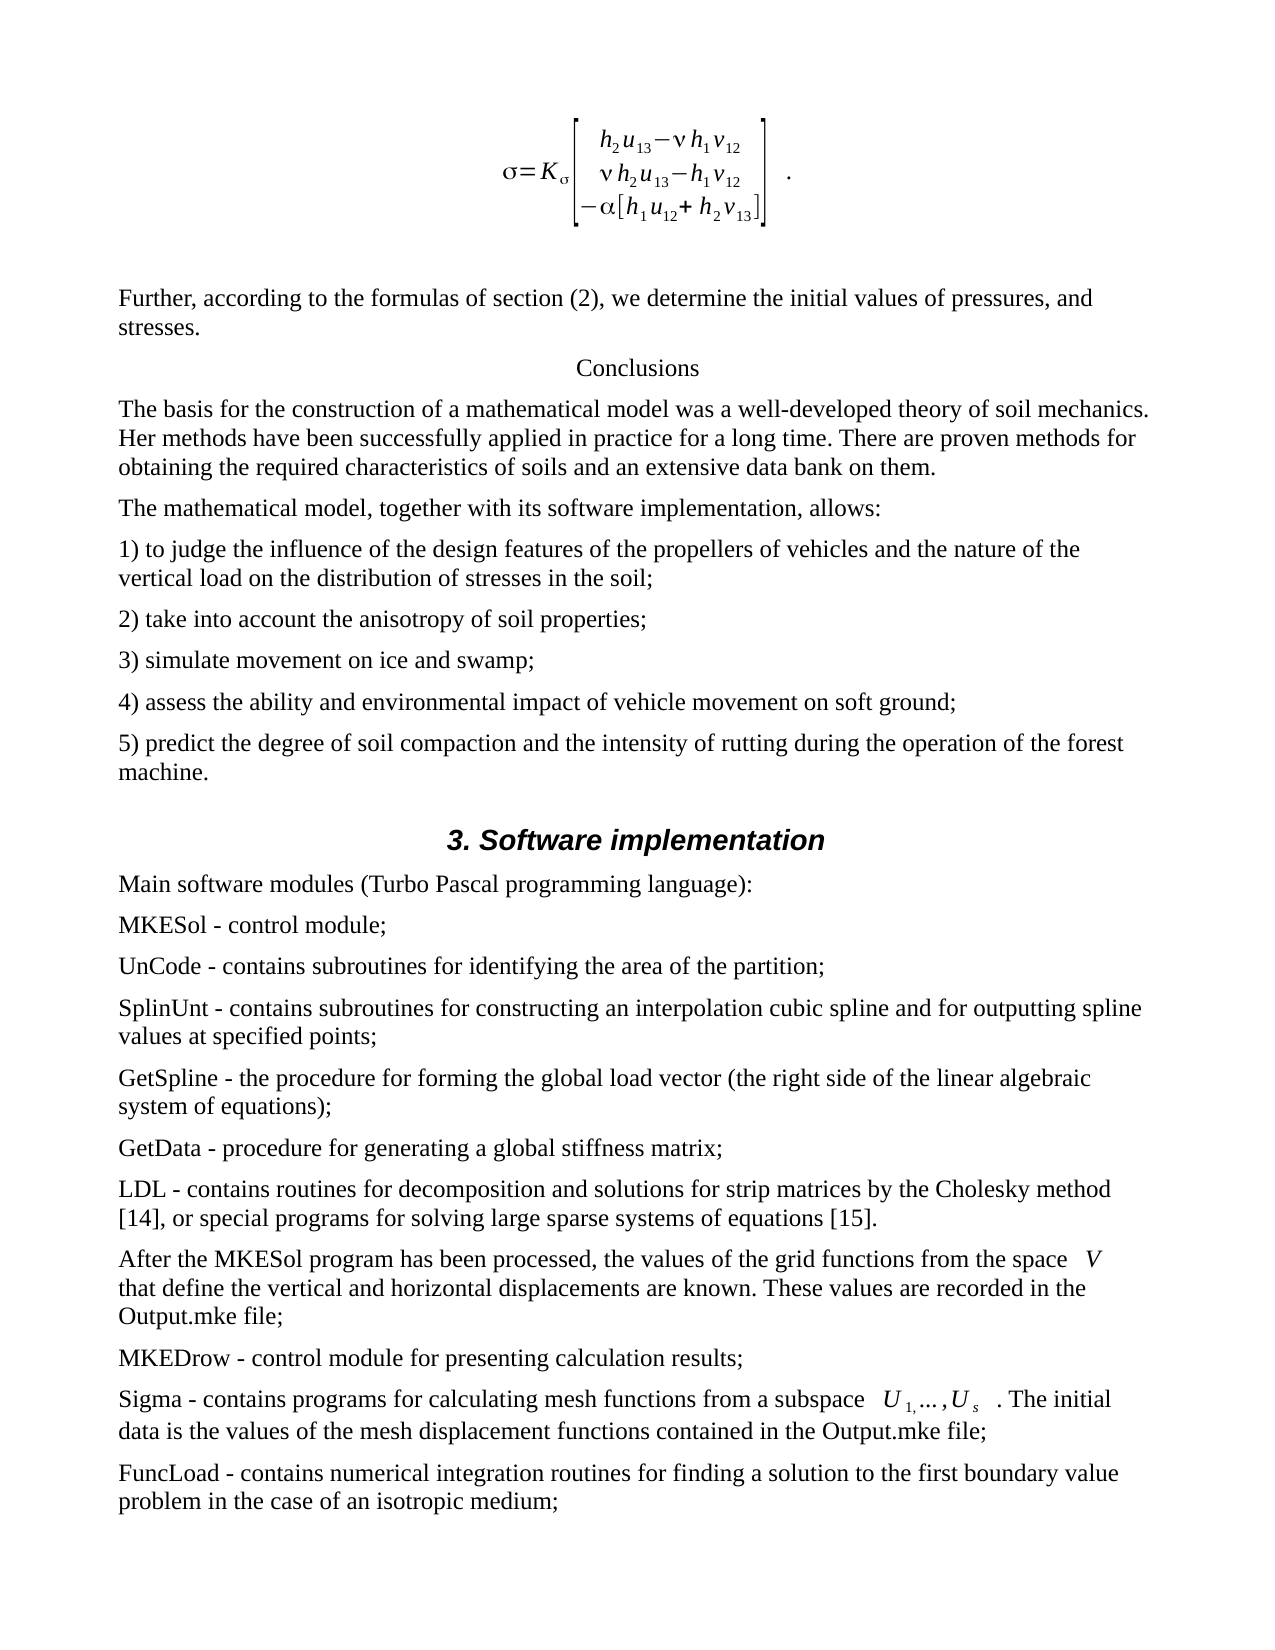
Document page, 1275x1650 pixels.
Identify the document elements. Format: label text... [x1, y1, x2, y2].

text Further, according to the formulas of section (2), we determine the initial values of pressures, and stresses. [118, 283, 1157, 340]
text Conclusions [118, 353, 1157, 382]
text Sigma - contains programs for calculating mesh functions from a subspace. The initial data is the values ​​of the mesh displacement functions contained in the Output.mke file; [118, 1384, 1157, 1445]
text 3) simulate movement on ice and swamp; [118, 645, 1157, 674]
text 4) assess the ability and environmental impact of vehicle movement on soft ground; [118, 687, 1157, 715]
text MKEDrow - control module for presenting calculation results; [118, 1343, 1157, 1371]
text The basis for the construction of a mathematical model was a well-developed theory of soil mechanics. Her methods have been successfully applied in practice for a long time. There are proven methods for obtaining the required characteristics of soils and an extensive data bank on them. [118, 394, 1157, 480]
text FuncLoad - contains numerical integration routines for finding a solution to the first boundary value problem in the case of an isotropic medium; [118, 1458, 1157, 1515]
text 2) take into account the anisotropy of soil properties; [118, 604, 1157, 633]
text GetSpline - the procedure for forming the global load vector (the right side of the linear algebraic system of equations); [118, 1063, 1157, 1120]
text After the MKESol program has been processed, the values ​​of the grid functions from the space that define the vertical and horizontal displacements are known. These values ​​are recorded in the Output.mke file; [118, 1244, 1157, 1330]
text 5) predict the degree of soil compaction and the intensity of rutting during the operation of the forest machine. [118, 728, 1157, 785]
text SplinUnt - contains subroutines for constructing an interpolation cubic spline and for outputting spline values ​​at specified points; [118, 993, 1157, 1050]
text GetData - procedure for generating a global stiffness matrix; [118, 1133, 1157, 1161]
text . [118, 118, 1157, 229]
text 1) to judge the influence of the design features of the propellers of vehicles and the nature of the vertical load on the distribution of stresses in the soil; [118, 534, 1157, 592]
text MKESol - control module; [118, 910, 1157, 939]
subtitle 3. Software implementation [118, 823, 1157, 856]
text LDL - contains routines for decomposition and solutions for strip matrices by the Cholesky method [14], or special programs for solving large sparse systems of equations [15]. [118, 1174, 1157, 1231]
text The mathematical model, together with its software implementation, allows: [118, 493, 1157, 522]
text UnCode - contains subroutines for identifying the area of ​​the partition; [118, 951, 1157, 980]
text Main software modules (Turbo Pascal programming language): [118, 869, 1157, 898]
